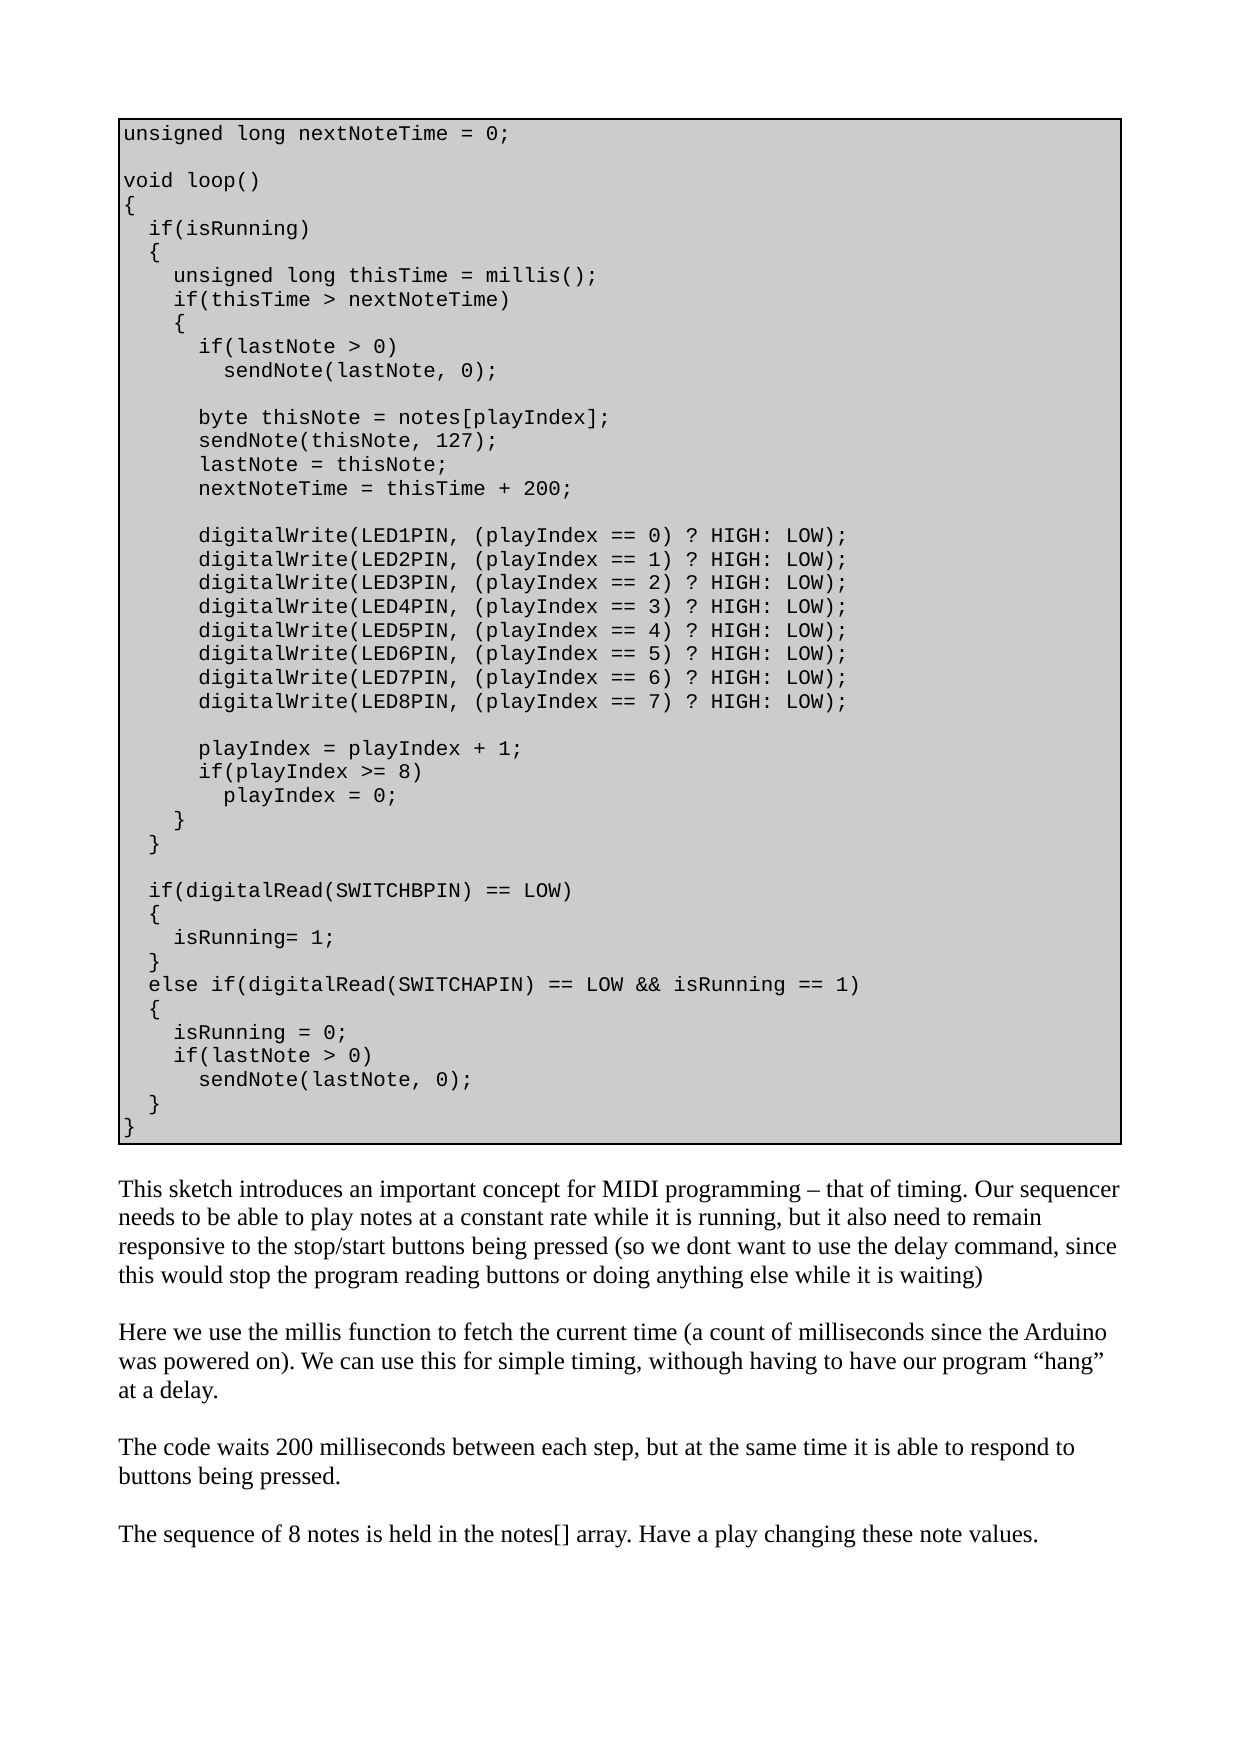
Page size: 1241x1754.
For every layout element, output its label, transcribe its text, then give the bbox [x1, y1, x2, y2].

text lastNote = thisNote; [120, 449, 1120, 473]
text digitalWrite(LED7PIN, (playIndex == 6) ? HIGH: LOW); [120, 662, 1120, 686]
text if(lastNote > 0) [120, 331, 1120, 354]
text digitalWrite(LED4PIN, (playIndex == 3) ? HIGH: LOW); [120, 591, 1120, 615]
text isRunning = 0; [120, 1017, 1120, 1040]
text The sequence of 8 notes is held in the notes[] array. Have a play changing these note values. [118, 1519, 1122, 1547]
text digitalWrite(LED5PIN, (playIndex == 4) ? HIGH: LOW); [120, 615, 1120, 638]
text { [120, 898, 1120, 922]
text digitalWrite(LED3PIN, (playIndex == 2) ? HIGH: LOW); [120, 567, 1120, 591]
text sendNote(thisNote, 127); [120, 426, 1120, 449]
text isRunning= 1; [120, 922, 1120, 946]
text digitalWrite(LED2PIN, (playIndex == 1) ? HIGH: LOW); [120, 544, 1120, 567]
text Here we use the millis function to fetch the current time (a count of milliseconds since the Arduino was powered on). We can use this for simple timing, withough having to have our program “hang” at a delay. [118, 1317, 1122, 1404]
text if(digitalRead(SWITCHBPIN) == LOW) [120, 875, 1120, 898]
text playIndex = playIndex + 1; [120, 733, 1120, 757]
text sendNote(lastNote, 0); [120, 1064, 1120, 1088]
text { [120, 236, 1120, 260]
text digitalWrite(LED8PIN, (playIndex == 7) ? HIGH: LOW); [120, 686, 1120, 709]
text } [120, 827, 1120, 851]
text digitalWrite(LED1PIN, (playIndex == 0) ? HIGH: LOW); [120, 520, 1120, 544]
text if(lastNote > 0) [120, 1040, 1120, 1064]
text { [120, 993, 1120, 1017]
text The code waits 200 milliseconds between each step, but at the same time it is able to respond to buttons being pressed. [118, 1432, 1122, 1490]
text playIndex = 0; [120, 780, 1120, 804]
text unsigned long thisTime = millis(); [120, 260, 1120, 284]
text { [120, 307, 1120, 331]
text else if(digitalRead(SWITCHAPIN) == LOW && isRunning == 1) [120, 969, 1120, 993]
text sendNote(lastNote, 0); [120, 354, 1120, 378]
text if(isRunning) [120, 213, 1120, 236]
text { [120, 189, 1120, 213]
text unsigned long nextNoteTime = 0; [120, 120, 1120, 142]
text if(playIndex >= 8) [120, 757, 1120, 780]
text digitalWrite(LED6PIN, (playIndex == 5) ? HIGH: LOW); [120, 638, 1120, 662]
text if(thisTime > nextNoteTime) [120, 284, 1120, 307]
text void loop() [120, 165, 1120, 189]
text } [120, 1111, 1120, 1143]
text } [120, 946, 1120, 969]
text byte thisNote = notes[playIndex]; [120, 402, 1120, 426]
text } [120, 1088, 1120, 1111]
text nextNoteTime = thisTime + 200; [120, 473, 1120, 496]
text } [120, 804, 1120, 827]
text This sketch introduces an important concept for MIDI programming – that of timing. Our sequencer needs to be able to play notes at a constant rate while it is running, but it also need to remain responsive to the stop/start buttons being pressed (so we dont want to use the delay command, since this would stop the program reading buttons or doing anything else while it is waiting) [118, 1174, 1122, 1289]
